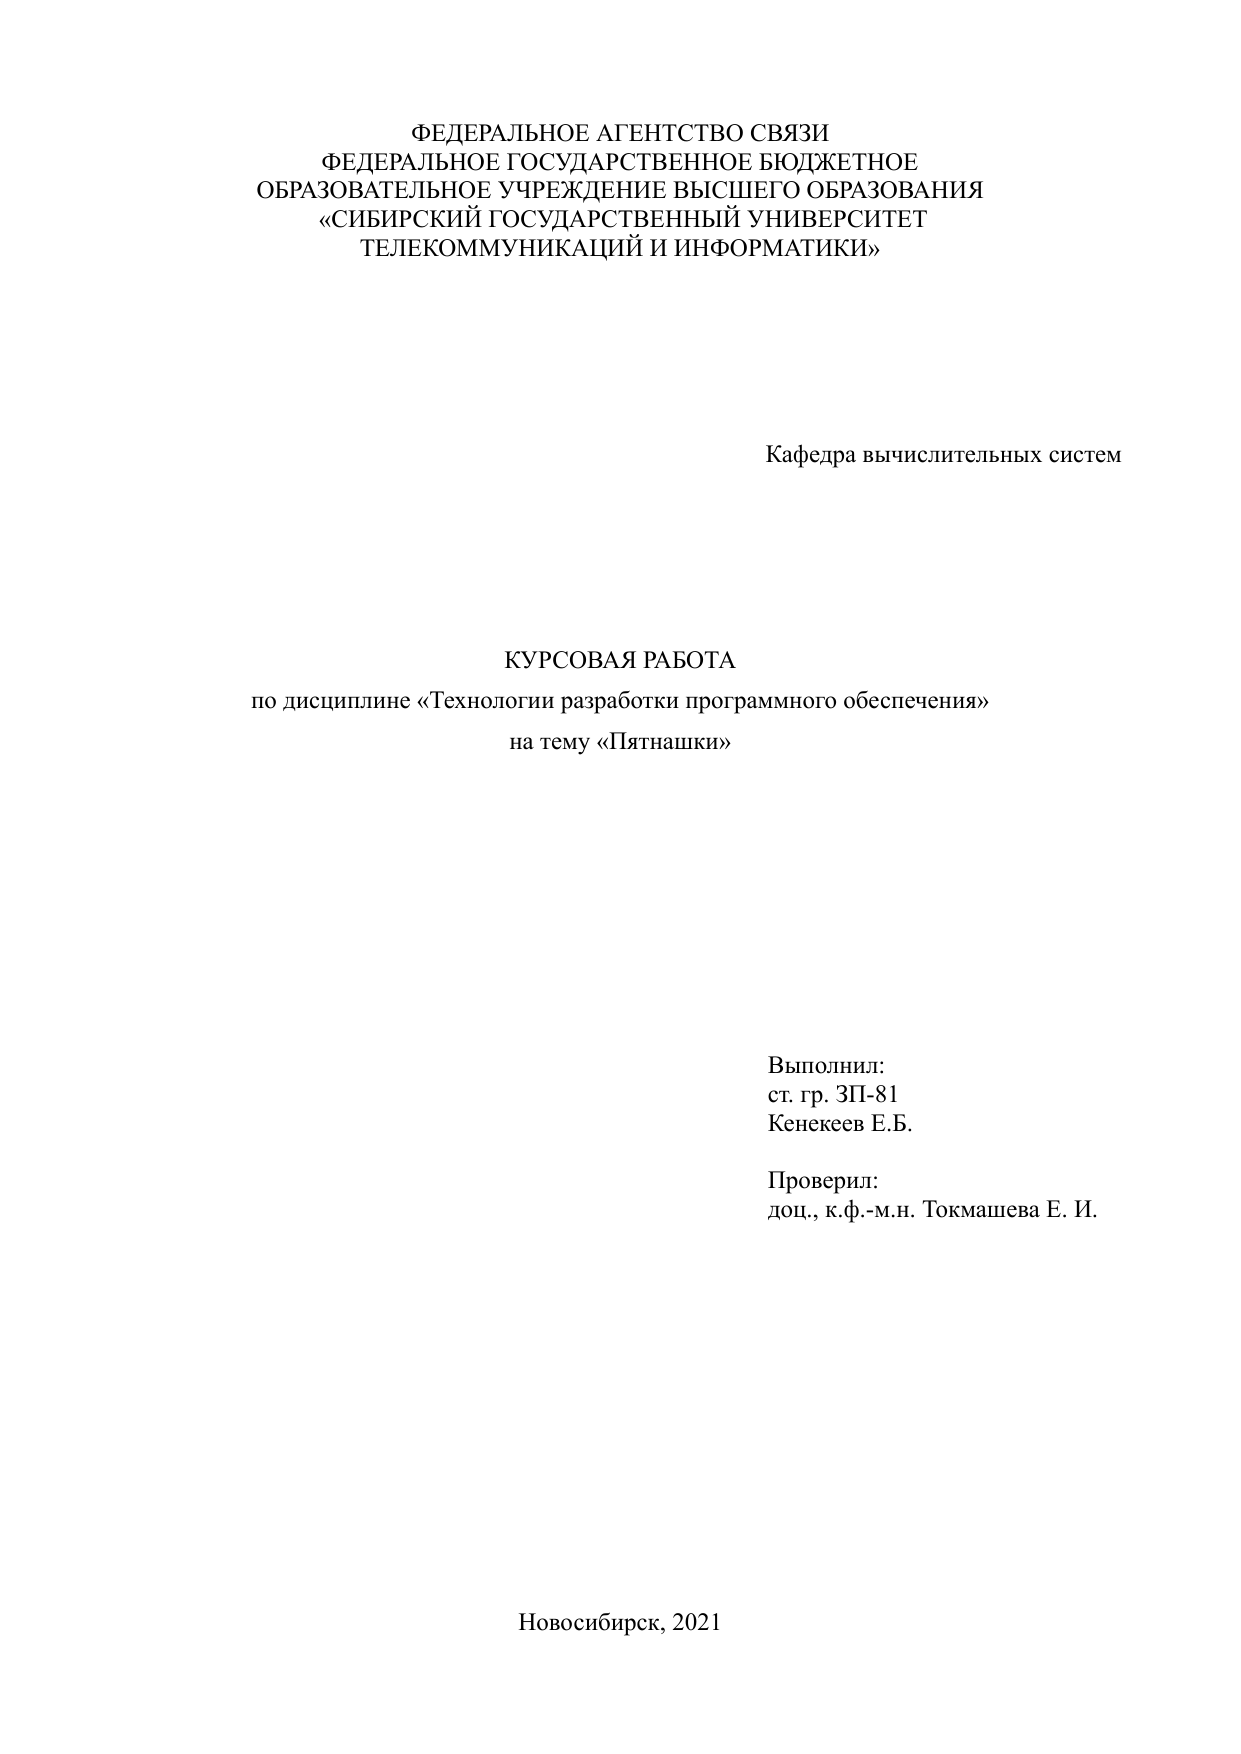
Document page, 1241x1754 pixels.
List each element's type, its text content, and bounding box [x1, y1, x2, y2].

text Выполнил: [118, 1050, 1122, 1079]
text Курсовая работа [118, 645, 1122, 674]
text доц., к.ф.-м.н. Токмашева Е. И. [118, 1194, 1122, 1223]
text по дисциплине «Технологии разработки программного обеспечения» [118, 686, 1122, 714]
text Проверил: [118, 1165, 1122, 1194]
text Кафедра вычислительных систем [118, 439, 1122, 468]
text на тему «Пятнашки» [118, 726, 1122, 755]
text Кенекеев Е.Б. [118, 1108, 1122, 1136]
text Федеральное агентство связи Федеральное государственное бюджетное образовательное учреждение высшего образования «Сибирский государственный университет телекоммуникаций и информатики» [118, 118, 1122, 262]
text ст. гр. ЗП-81 [118, 1079, 1122, 1108]
